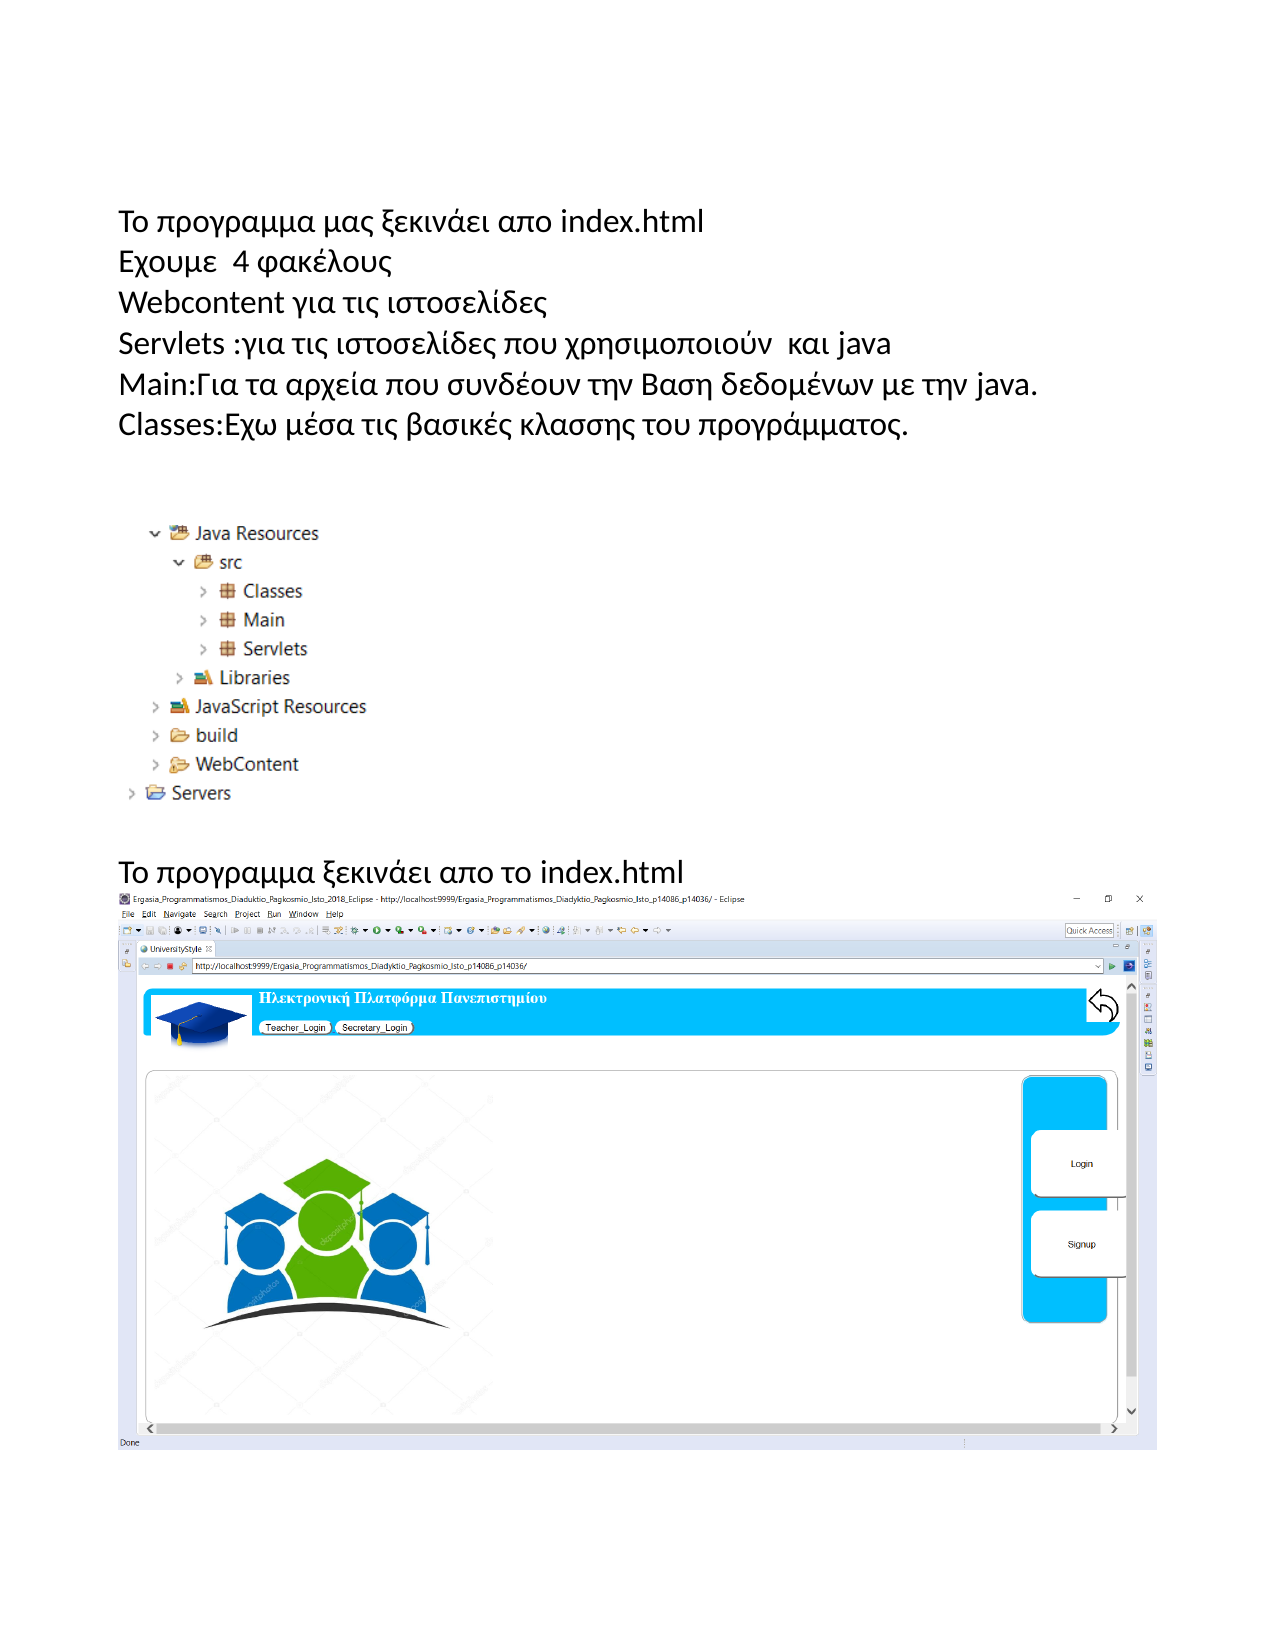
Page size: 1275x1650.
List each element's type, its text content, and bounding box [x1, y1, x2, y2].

text Webcontent για τις ιστοσελίδες [118, 281, 1157, 322]
text Εχουμε 4 φακέλους [118, 240, 1157, 281]
text Classes:Εχω μέσα τις βασικές κλασσης του προγράμματος. [118, 403, 1157, 444]
text Το προγραμμα ξεκινάει απο το index.html [118, 851, 1157, 892]
text Servlets :για τις ιστοσελίδες που χρησιμοποιούν και java [118, 322, 1157, 362]
picture [118, 892, 1157, 1450]
text Main:Για τα αρχεία που συνδέουν την Βαση δεδομένων με την java. [118, 362, 1157, 403]
picture [118, 525, 389, 811]
text To προγραμμα μας ξεκινάει απο index.html [118, 199, 1157, 240]
